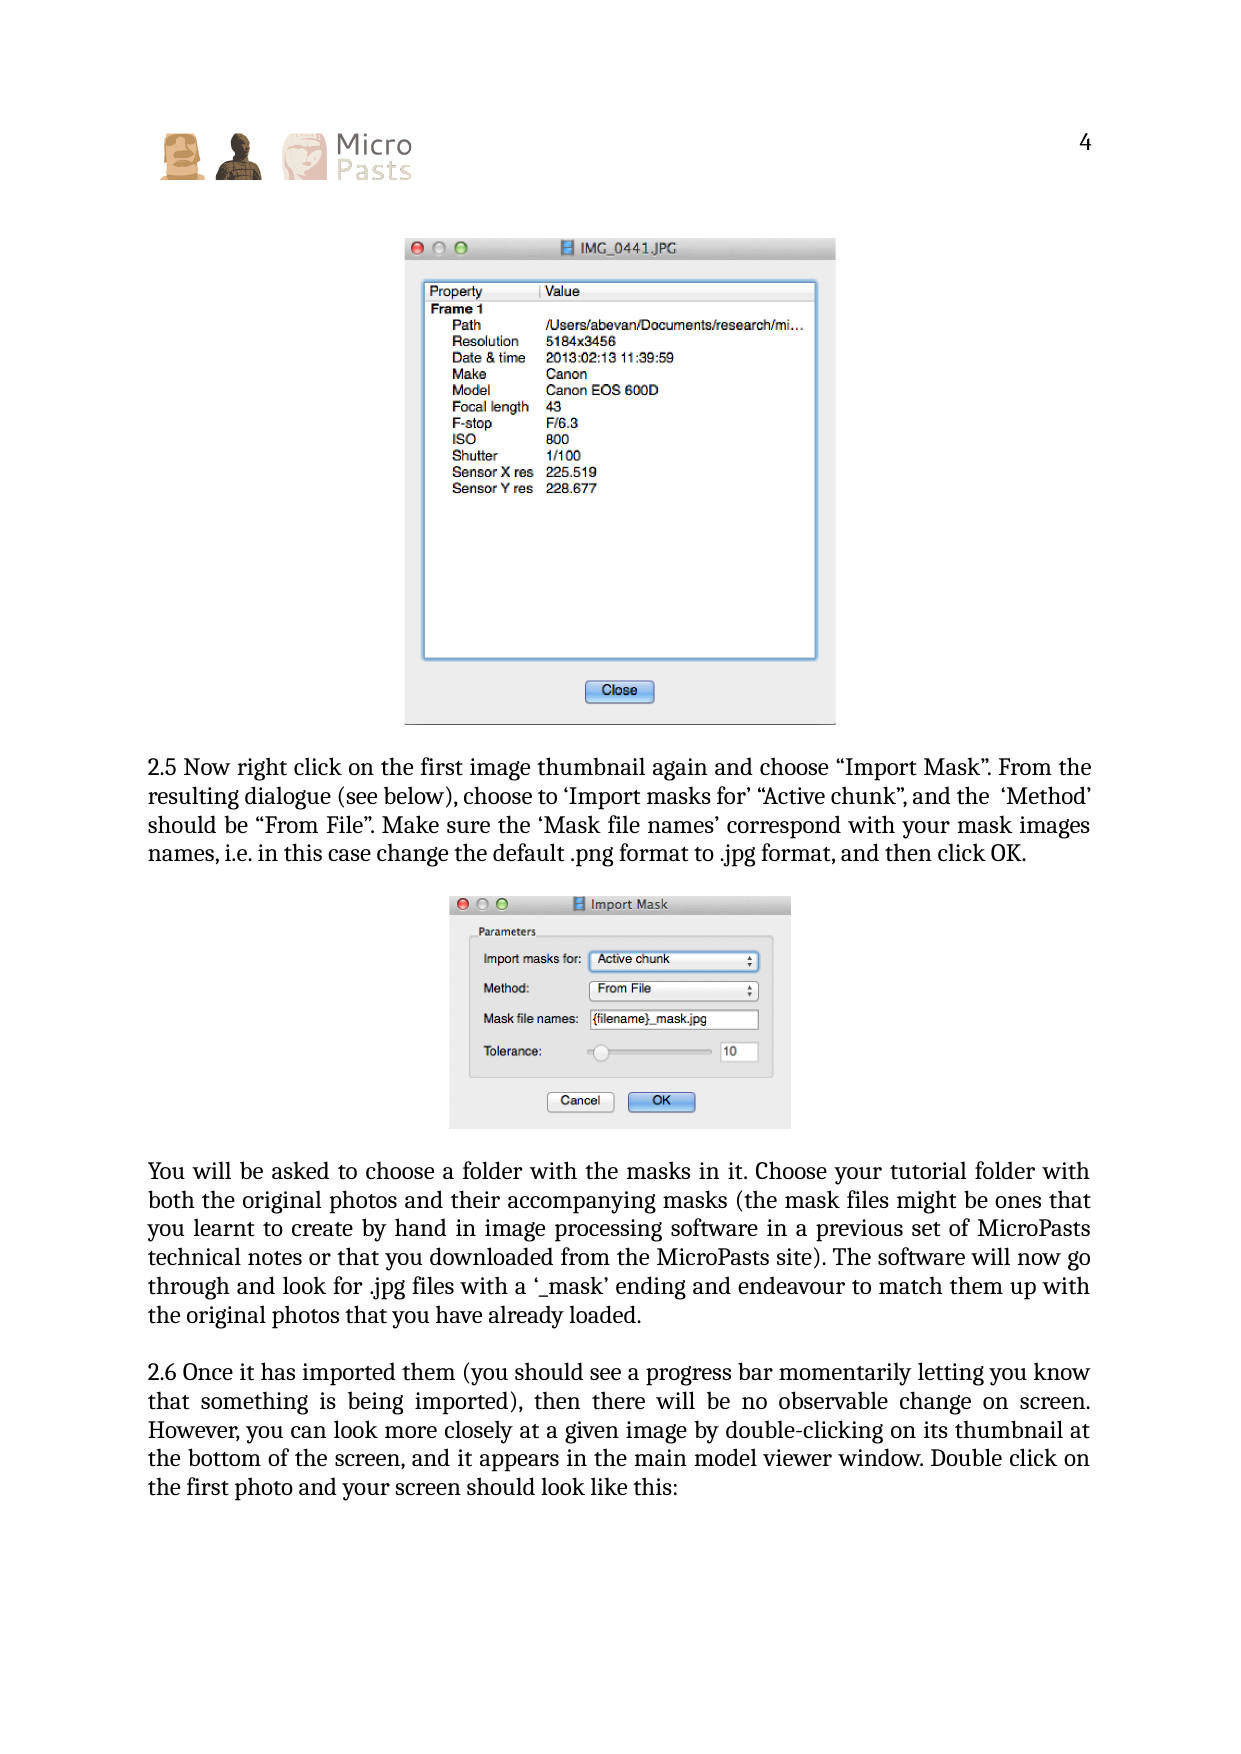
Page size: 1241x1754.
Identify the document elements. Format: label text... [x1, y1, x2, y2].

text 2.5 Now right click on the first image thumbnail again and choose “Import Mask”. From the resulting dialogue (see below), choose to ‘Import masks for’ “Active chunk”, and the ‘Method’ should be “From File”. Make sure the ‘Mask file names’ correspond with your mask images names, i.e. in this case change the default .png format to .jpg format, and then click OK. [148, 753, 1092, 868]
picture [147, 131, 423, 182]
picture [404, 238, 836, 725]
text 2.6 Once it has imported them (you should see a progress bar momentarily letting you know that something is being imported), then there will be no observable change on screen. However, you can look more closely at a given image by double-clicking on its thumbnail at the bottom of the screen, and it appears in the main model viewer window. Double click on the first photo and your screen should look like this: [148, 1358, 1092, 1502]
text You will be asked to choose a folder with the masks in it. Choose your tutorial folder with both the original photos and their accompanying masks (the mask files might be ones that you learnt to create by hand in image processing software in a previous set of MicroPasts technical notes or that you downloaded from the MicroPasts site). The software will now go through and look for .jpg files with a ‘_mask’ ending and endeavour to match them up with the original photos that you have already loaded. [148, 1157, 1092, 1329]
picture [449, 896, 791, 1129]
